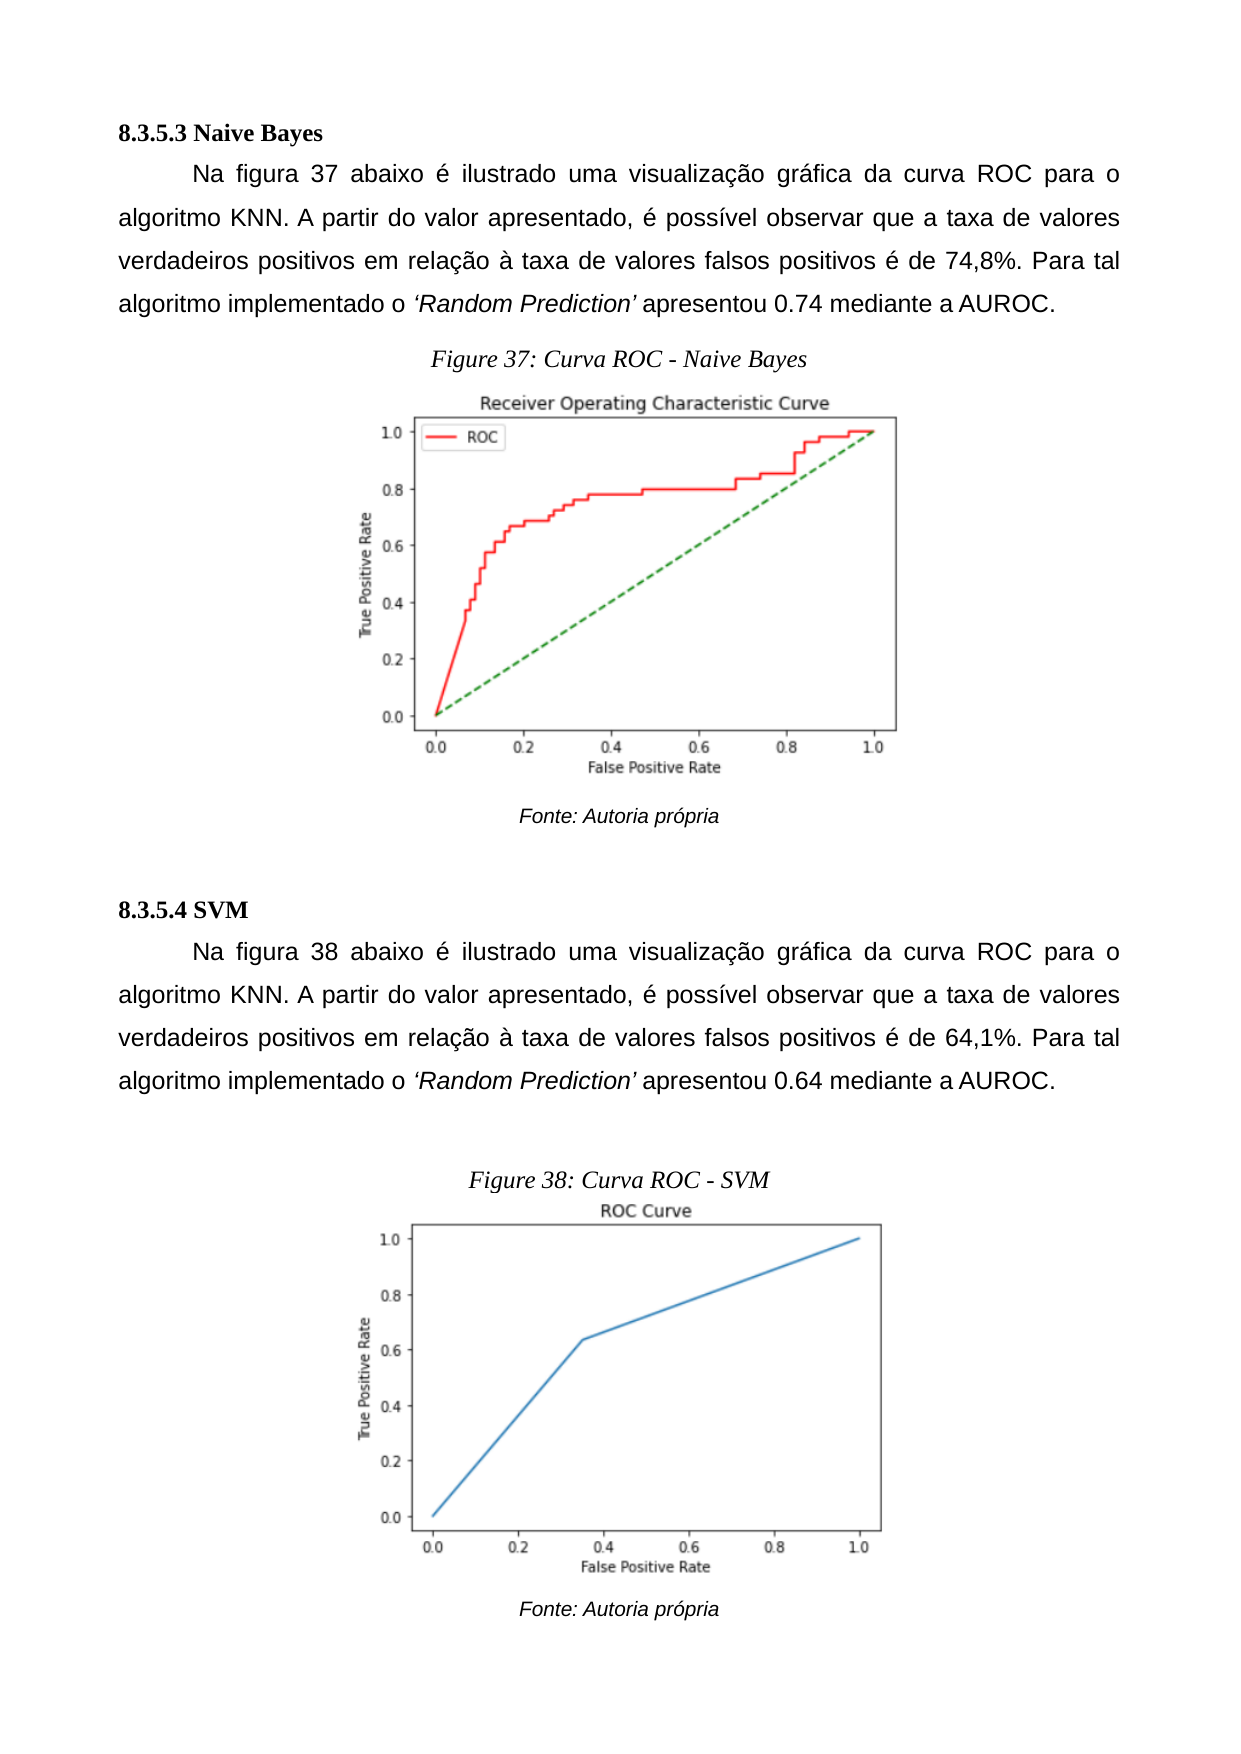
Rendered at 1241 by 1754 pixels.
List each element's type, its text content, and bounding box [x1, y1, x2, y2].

text Figure 37: Curva ROC - Naive Bayes [337, 344, 903, 373]
text Figure 38: Curva ROC - SVM [349, 1165, 891, 1193]
text Na figura 37 abaixo é ilustrado uma visualização gráfica da curva ROC para o algoritmo KNN. A partir do valor apresentado, é possível observar que a taxa de valores verdadeiros positivos em relação à taxa de valores falsos positivos é de 74,8%. Para tal algoritmo implementado o ‘Random Prediction’ apresentou 0.74 mediante a AUROC. [118, 159, 1122, 317]
text Fonte: Autoria própria [118, 1152, 1122, 1621]
text Fonte: Autoria própria [118, 332, 1122, 828]
picture [336, 373, 904, 775]
subtitle 8.3.5.4 SVM [118, 895, 1122, 924]
picture [349, 1193, 891, 1576]
subtitle 8.3.5.3 Naive Bayes [118, 118, 1122, 147]
text Na figura 38 abaixo é ilustrado uma visualização gráfica da curva ROC para o algoritmo KNN. A partir do valor apresentado, é possível observar que a taxa de valores verdadeiros positivos em relação à taxa de valores falsos positivos é de 64,1%. Para tal algoritmo implementado o ‘Random Prediction’ apresentou 0.64 mediante a AUROC. [118, 937, 1122, 1095]
